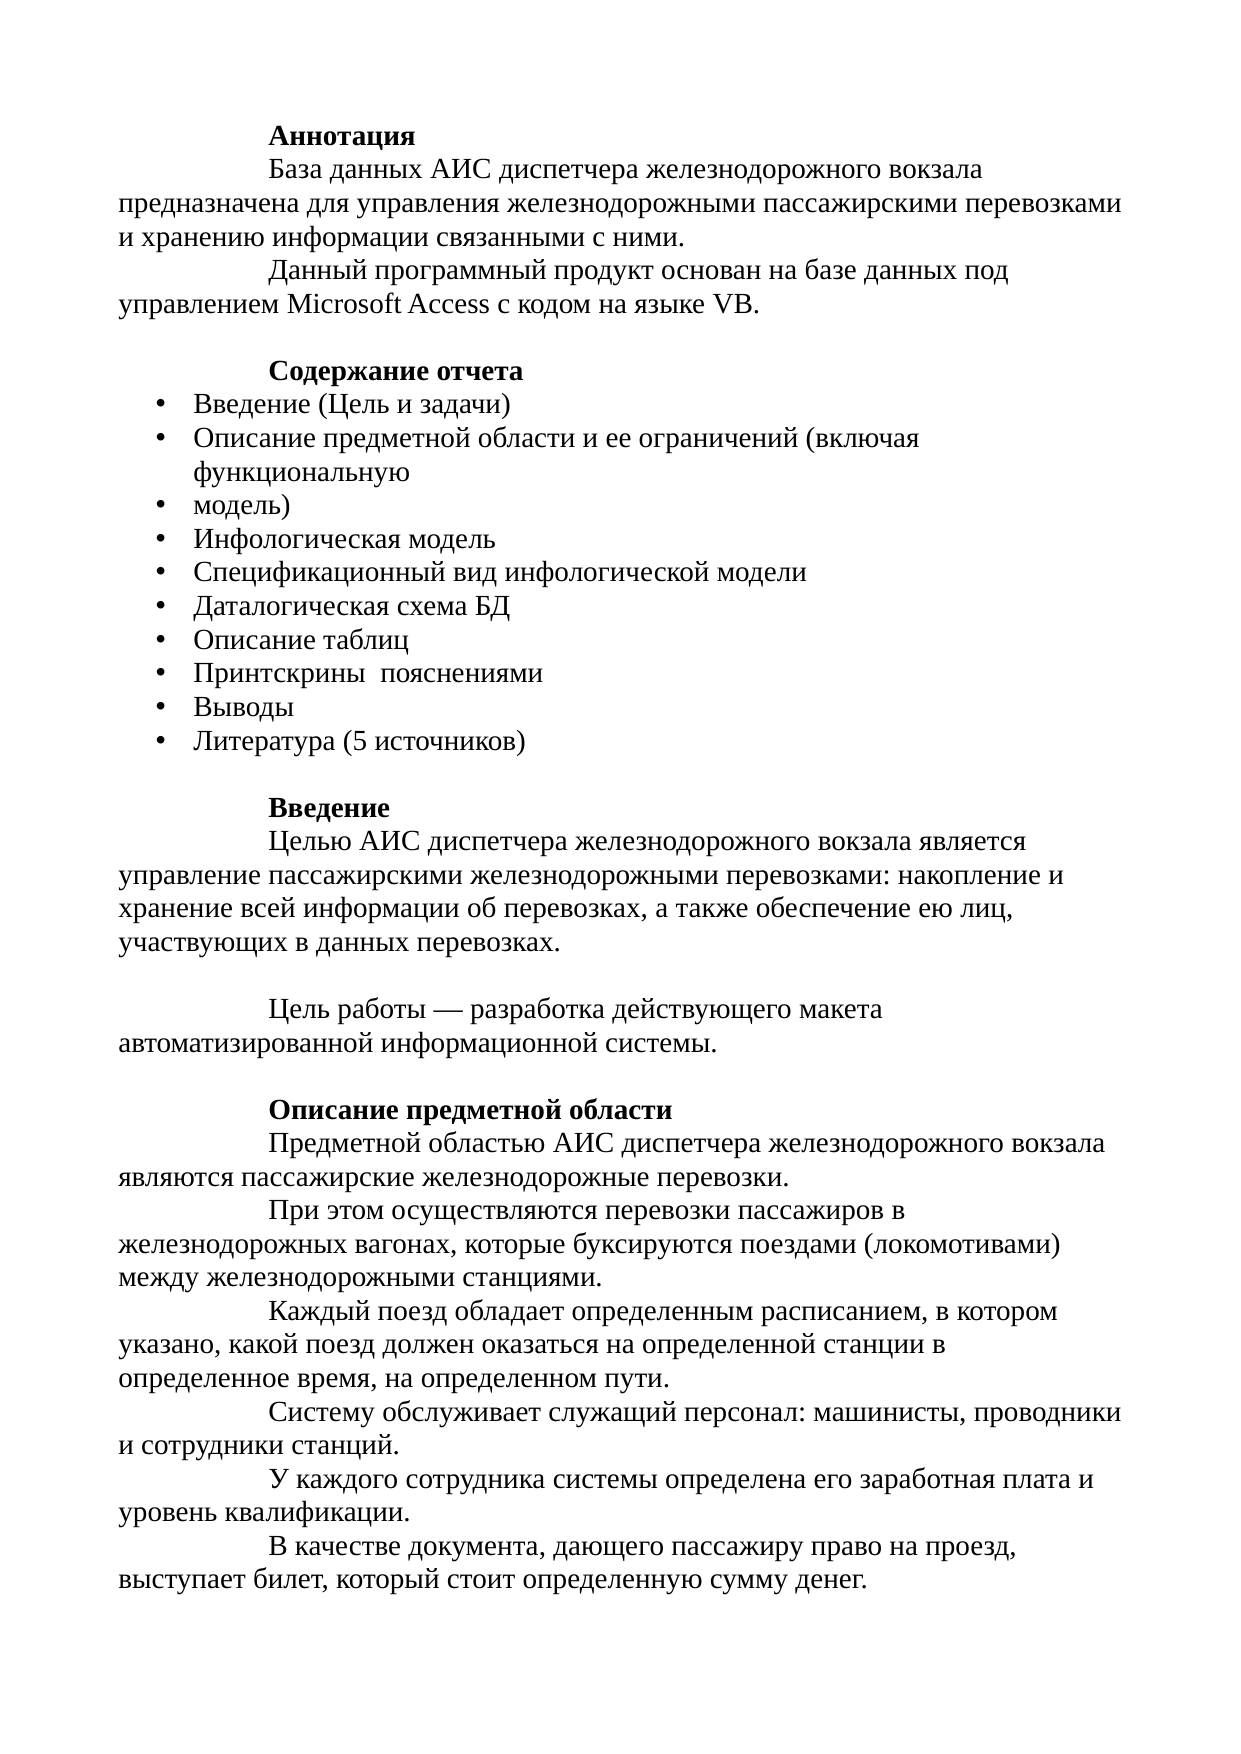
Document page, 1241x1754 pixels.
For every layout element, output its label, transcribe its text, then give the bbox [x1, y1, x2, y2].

text Введение [118, 790, 1122, 823]
list Принтскрины пояснениями [156, 656, 1122, 689]
text Описание предметной области [118, 1092, 1122, 1125]
text В качестве документа, дающего пассажиру право на проезд, выступает билет, который стоит определенную сумму денег. [118, 1528, 1122, 1595]
list Описание таблиц [156, 622, 1122, 656]
list Литература (5 источников) [156, 723, 1122, 756]
list модель) [156, 487, 1122, 521]
list Инфологическая модель [156, 521, 1122, 554]
text Целью АИС диспетчера железнодорожного вокзала является управление пассажирскими железнодорожными перевозками: накопление и хранение всей информации об перевозках, а также обеспечение ею лиц, участвующих в данных перевозках. [118, 823, 1122, 958]
list Введение (Цель и задачи) [156, 386, 1122, 420]
list Спецификационный вид инфологической модели [156, 554, 1122, 588]
text Цель работы — разработка действующего макета автоматизированной информационной системы. [118, 991, 1122, 1058]
list Описание предметной области и ее ограничений (включая функциональную [156, 420, 1122, 487]
text У каждого сотрудника системы определена его заработная плата и уровень квалификации. [118, 1461, 1122, 1528]
text Содержание отчета [118, 353, 1122, 386]
text База данных АИС диспетчера железнодорожного вокзала предназначена для управления железнодорожными пассажирскими перевозками и хранению информации связанными с ними. [118, 152, 1122, 252]
text Каждый поезд обладает определенным расписанием, в котором указано, какой поезд должен оказаться на определенной станции в определенное время, на определенном пути. [118, 1293, 1122, 1394]
list Даталогическая схема БД [156, 588, 1122, 622]
text Аннотация [118, 118, 1122, 152]
text Систему обслуживает служащий персонал: машинисты, проводники и сотрудники станций. [118, 1394, 1122, 1461]
text Данный программный продукт основан на базе данных под управлением Microsoft Access с кодом на языке VB. [118, 252, 1122, 319]
text При этом осуществляются перевозки пассажиров в железнодорожных вагонах, которые буксируются поездами (локомотивами) между железнодорожными станциями. [118, 1192, 1122, 1293]
list Выводы [156, 689, 1122, 723]
text Предметной областью АИС диспетчера железнодорожного вокзала являются пассажирские железнодорожные перевозки. [118, 1125, 1122, 1192]
